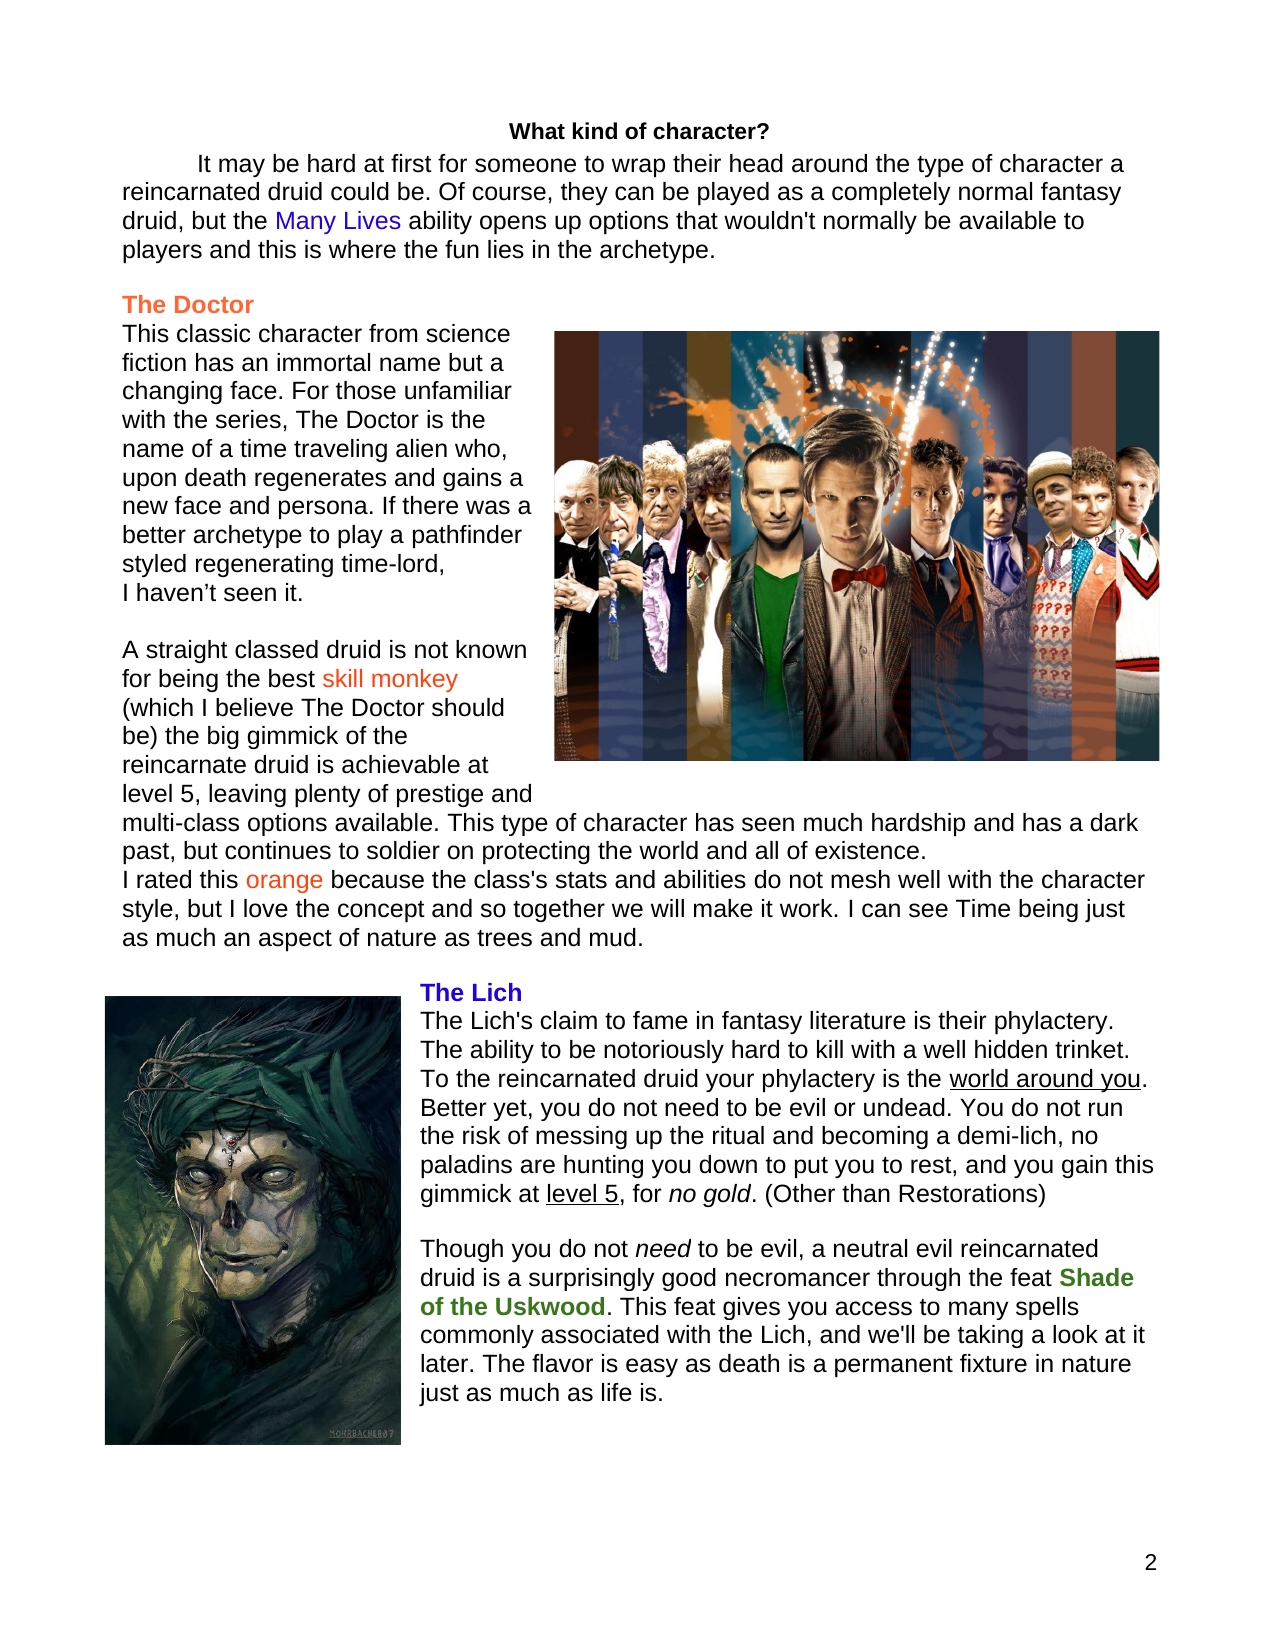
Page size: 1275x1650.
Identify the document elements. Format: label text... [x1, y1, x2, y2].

picture [104, 996, 401, 1445]
text The Lich's claim to fame in fantasy literature is their phylactery. The ability to be notoriously hard to kill with a well hidden trinket. To the reincarnated druid your phylactery is the world around you. Better yet, you do not need to be evil or undead. You do not run the risk of messing up the ritual and becoming a demi-lich, no paladins are hunting you down to put you to rest, and you gain this gimmick at level 5, for no gold. (Other than Restorations) [401, 1006, 1157, 1208]
text The Doctor [122, 290, 1157, 319]
text It may be hard at first for someone to wrap their head around the type of character a reincarnated druid could be. Of course, they can be played as a completely normal fantasy druid, but the Many Lives ability opens up options that wouldn't normally be available to players and this is where the fun lies in the archetype. [122, 149, 1157, 264]
text I rated this orange because the class's stats and abilities do not mesh well with the character style, but I love the concept and so together we will make it work. I can see Time being just as much an aspect of nature as trees and mud. [122, 865, 1157, 951]
text This classic character from science fiction has an immortal name but a changing face. For those unfamiliar with the series, The Doctor is the name of a time traveling alien who, upon death regenerates and gains a new face and persona. If there was a better archetype to play a pathfinder styled regenerating time-lord, [122, 319, 1157, 577]
picture [554, 331, 1160, 761]
text The Lich [122, 978, 1157, 1006]
text A straight classed druid is not known for being the best skill monkey (which I believe The Doctor should be) the big gimmick of the reincarnate druid is achievable at level 5, leaving plenty of prestige and multi-class options available. This type of character has seen much hardship and has a dark past, but continues to soldier on protecting the world and all of existence. [122, 635, 1157, 865]
text Though you do not need to be evil, a neutral evil reincarnated druid is a surprisingly good necromancer through the feat Shade of the Uskwood. This feat gives you access to many spells commonly associated with the Lich, and we'll be taking a look at it later. The flavor is easy as death is a permanent fixture in nature just as much as life is. [401, 1234, 1157, 1406]
subtitle What kind of character? [122, 118, 1157, 144]
text I haven’t seen it. [122, 577, 554, 606]
